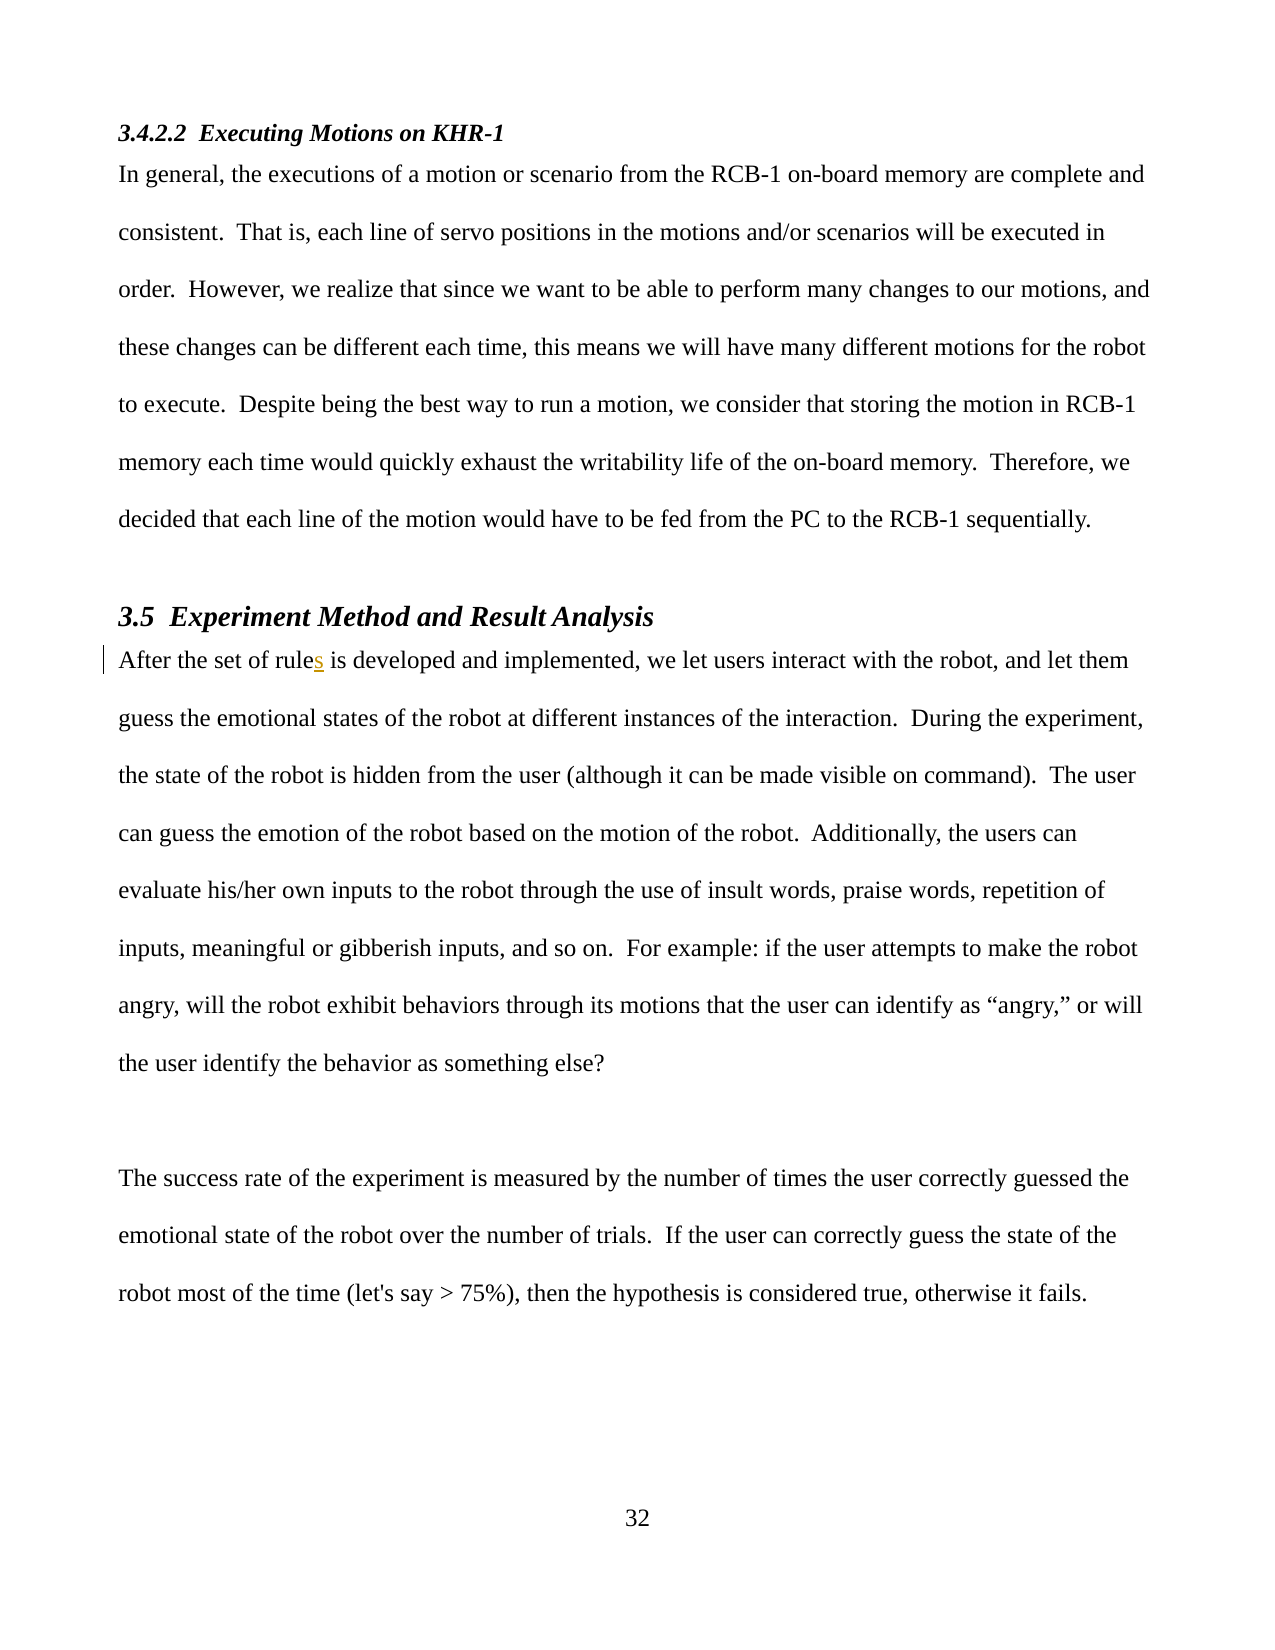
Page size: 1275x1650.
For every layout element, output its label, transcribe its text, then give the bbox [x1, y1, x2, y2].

text In general, the executions of a motion or scenario from the RCB-1 on-board memory are complete and consistent. That is, each line of servo positions in the motions and/or scenarios will be executed in order. However, we realize that since we want to be able to perform many changes to our motions, and these changes can be different each time, this means we will have many different motions for the robot to execute. Despite being the best way to run a motion, we consider that storing the motion in RCB-1 memory each time would quickly exhaust the writability life of the on-board memory. Therefore, we decided that each line of the motion would have to be fed from the PC to the RCB-1 sequentially. [118, 159, 1157, 533]
subtitle 3.5 Experiment Method and Result Analysis [118, 599, 1157, 633]
text The success rate of the experiment is measured by the number of times the user correctly guessed the emotional state of the robot over the number of trials. If the user can correctly guess the state of the robot most of the time (let's say > 75%), then the hypothesis is considered true, otherwise it fails. [118, 1163, 1157, 1306]
subtitle 3.4.2.2 Executing Motions on KHR-1 [118, 118, 1157, 147]
text After the set of rules is developed and implemented, we let users interact with the robot, and let them guess the emotional states of the robot at different instances of the interaction. During the experiment, the state of the robot is hidden from the user (although it can be made visible on command). The user can guess the emotion of the robot based on the motion of the robot. Additionally, the users can evaluate his/her own inputs to the robot through the use of insult words, praise words, repetition of inputs, meaningful or gibberish inputs, and so on. For example: if the user attempts to make the robot angry, will the robot exhibit behaviors through its motions that the user can identify as “angry,” or will the user identify the behavior as something else? [118, 645, 1157, 1076]
